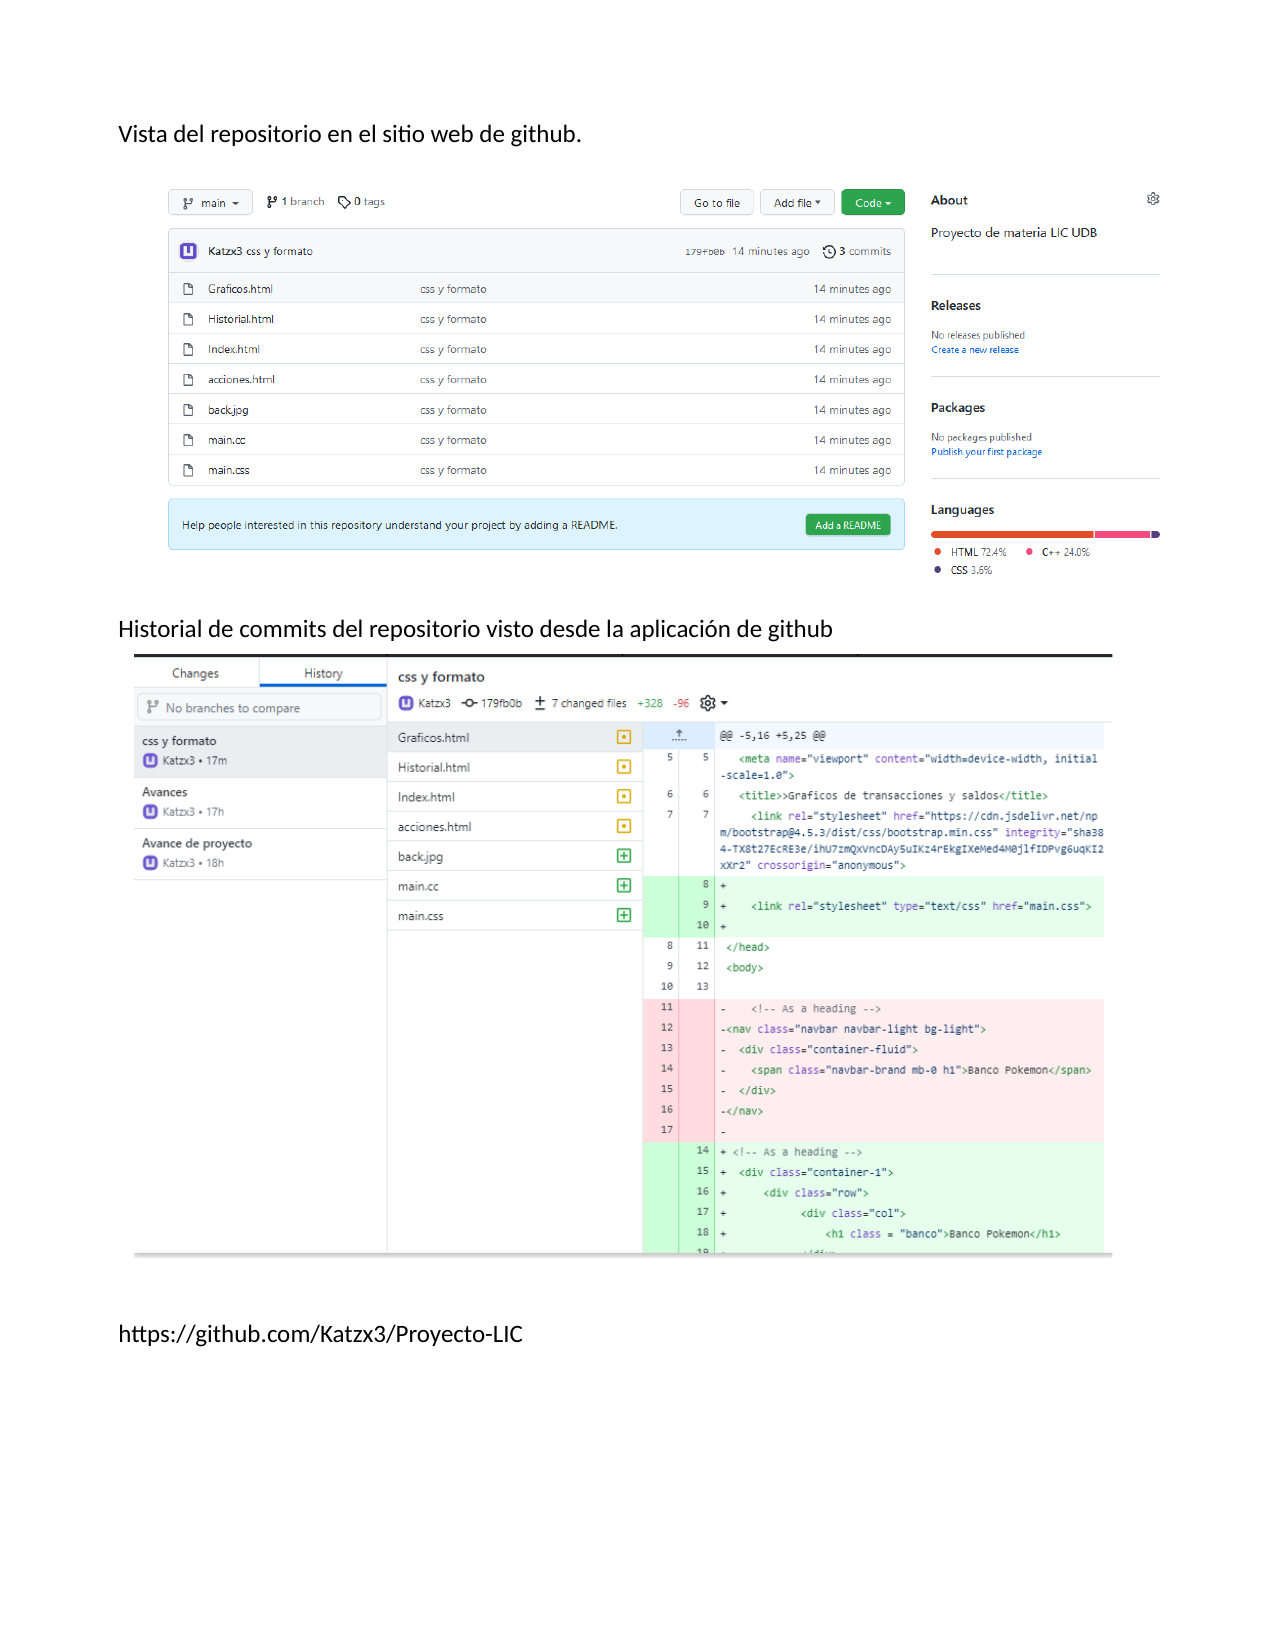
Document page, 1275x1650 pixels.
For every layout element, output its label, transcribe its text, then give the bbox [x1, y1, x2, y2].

text Historial de commits del repositorio visto desde la aplicación de github [118, 613, 1157, 644]
picture [134, 654, 1113, 1258]
text Vista del repositorio en el sitio web de github. [118, 118, 1157, 149]
text https://github.com/Katzx3/Proyecto-LIC [118, 1318, 1157, 1349]
picture [139, 169, 1170, 583]
